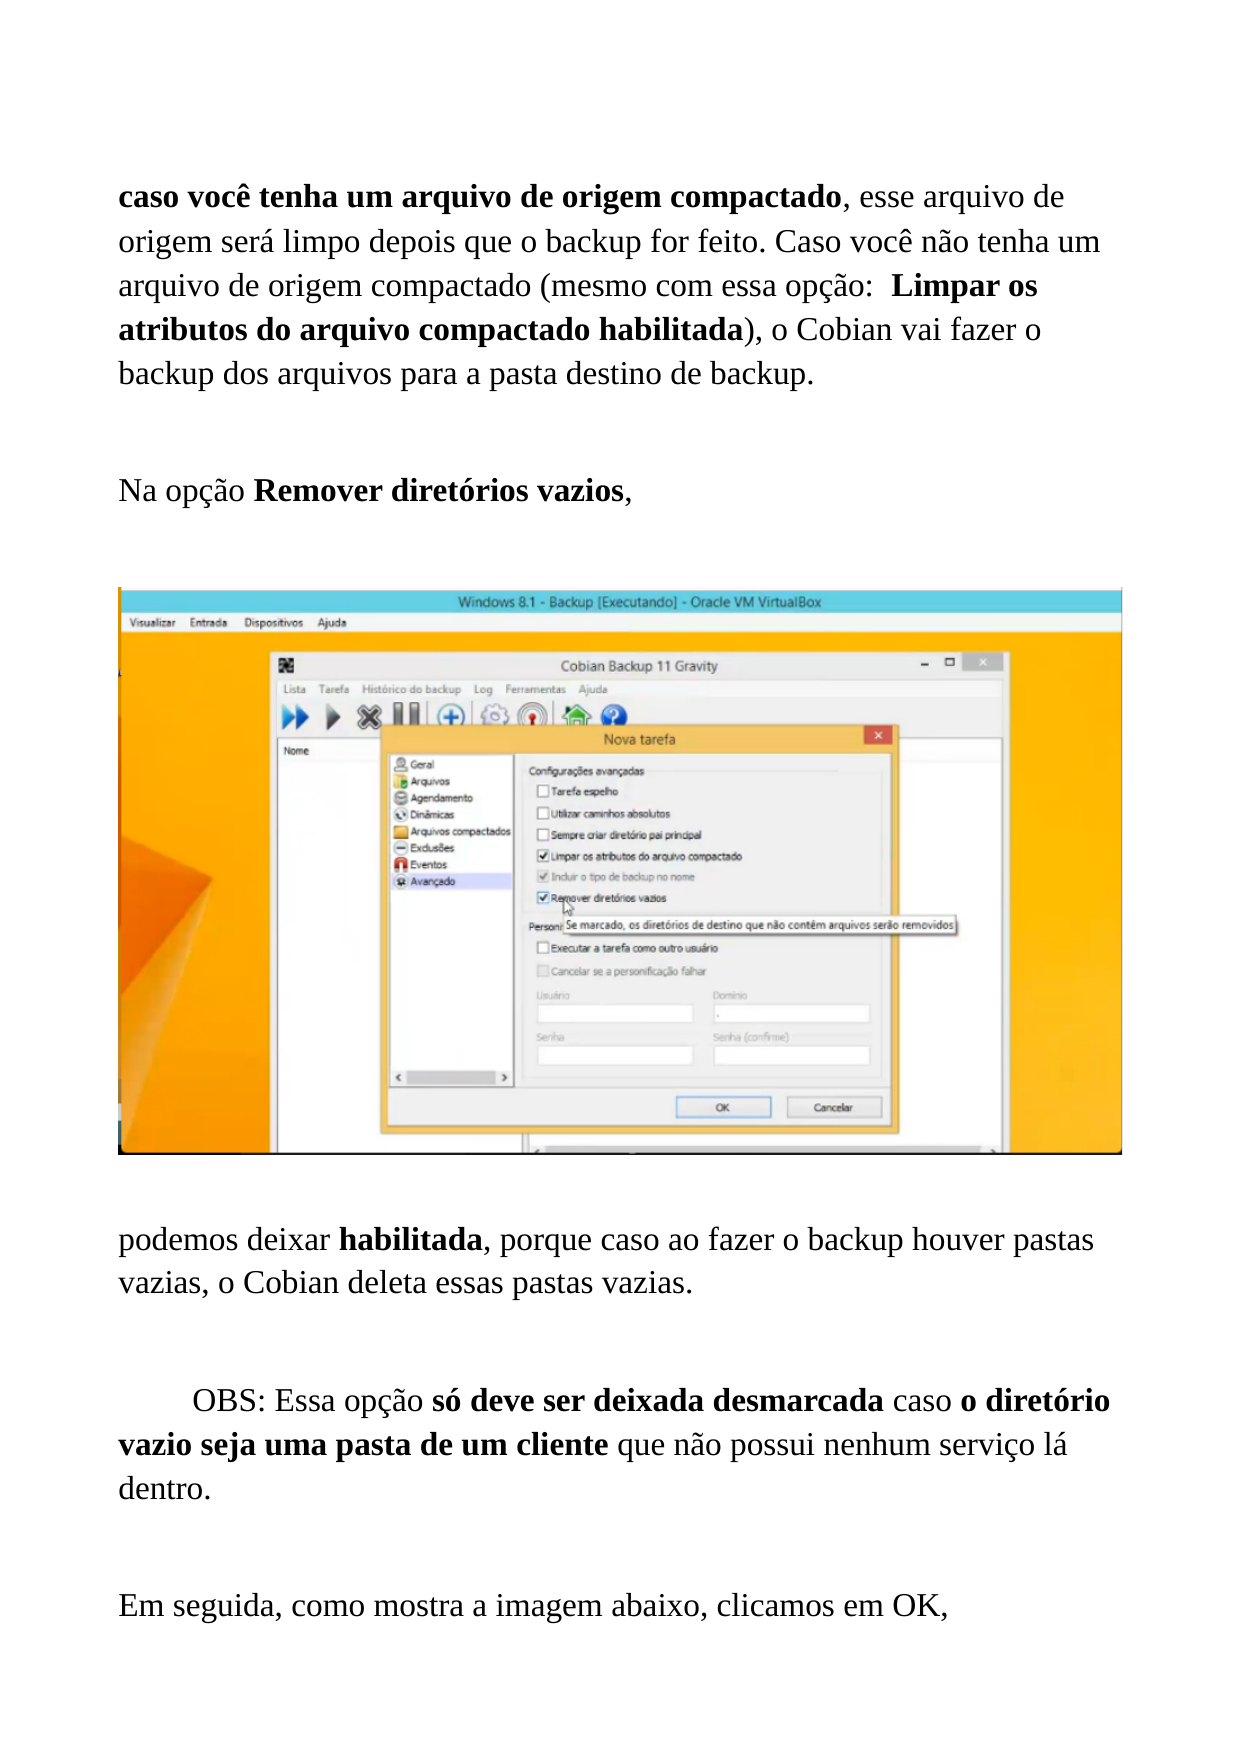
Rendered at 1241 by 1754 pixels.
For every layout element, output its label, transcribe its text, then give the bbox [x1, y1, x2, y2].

text OBS: Essa opção só deve ser deixada desmarcada caso o diretório vazio seja uma pasta de um cliente que não possui nenhum serviço lá dentro. [118, 1380, 1122, 1507]
text podemos deixar habilitada, porque caso ao fazer o backup houver pastas vazias, o Cobian deleta essas pastas vazias. [118, 1219, 1122, 1301]
picture [118, 587, 1123, 1155]
text Na opção Remover diretórios vazios, [118, 470, 1122, 509]
text Em seguida, como mostra a imagem abaixo, clicamos em OK, [118, 1586, 1122, 1624]
text caso você tenha um arquivo de origem compactado, esse arquivo de origem será limpo depois que o backup for feito. Caso você não tenha um arquivo de origem compactado (mesmo com essa opção: Limpar os atributos do arquivo compactado habilitada), o Cobian vai fazer o backup dos arquivos para a pasta destino de backup. [118, 177, 1122, 391]
